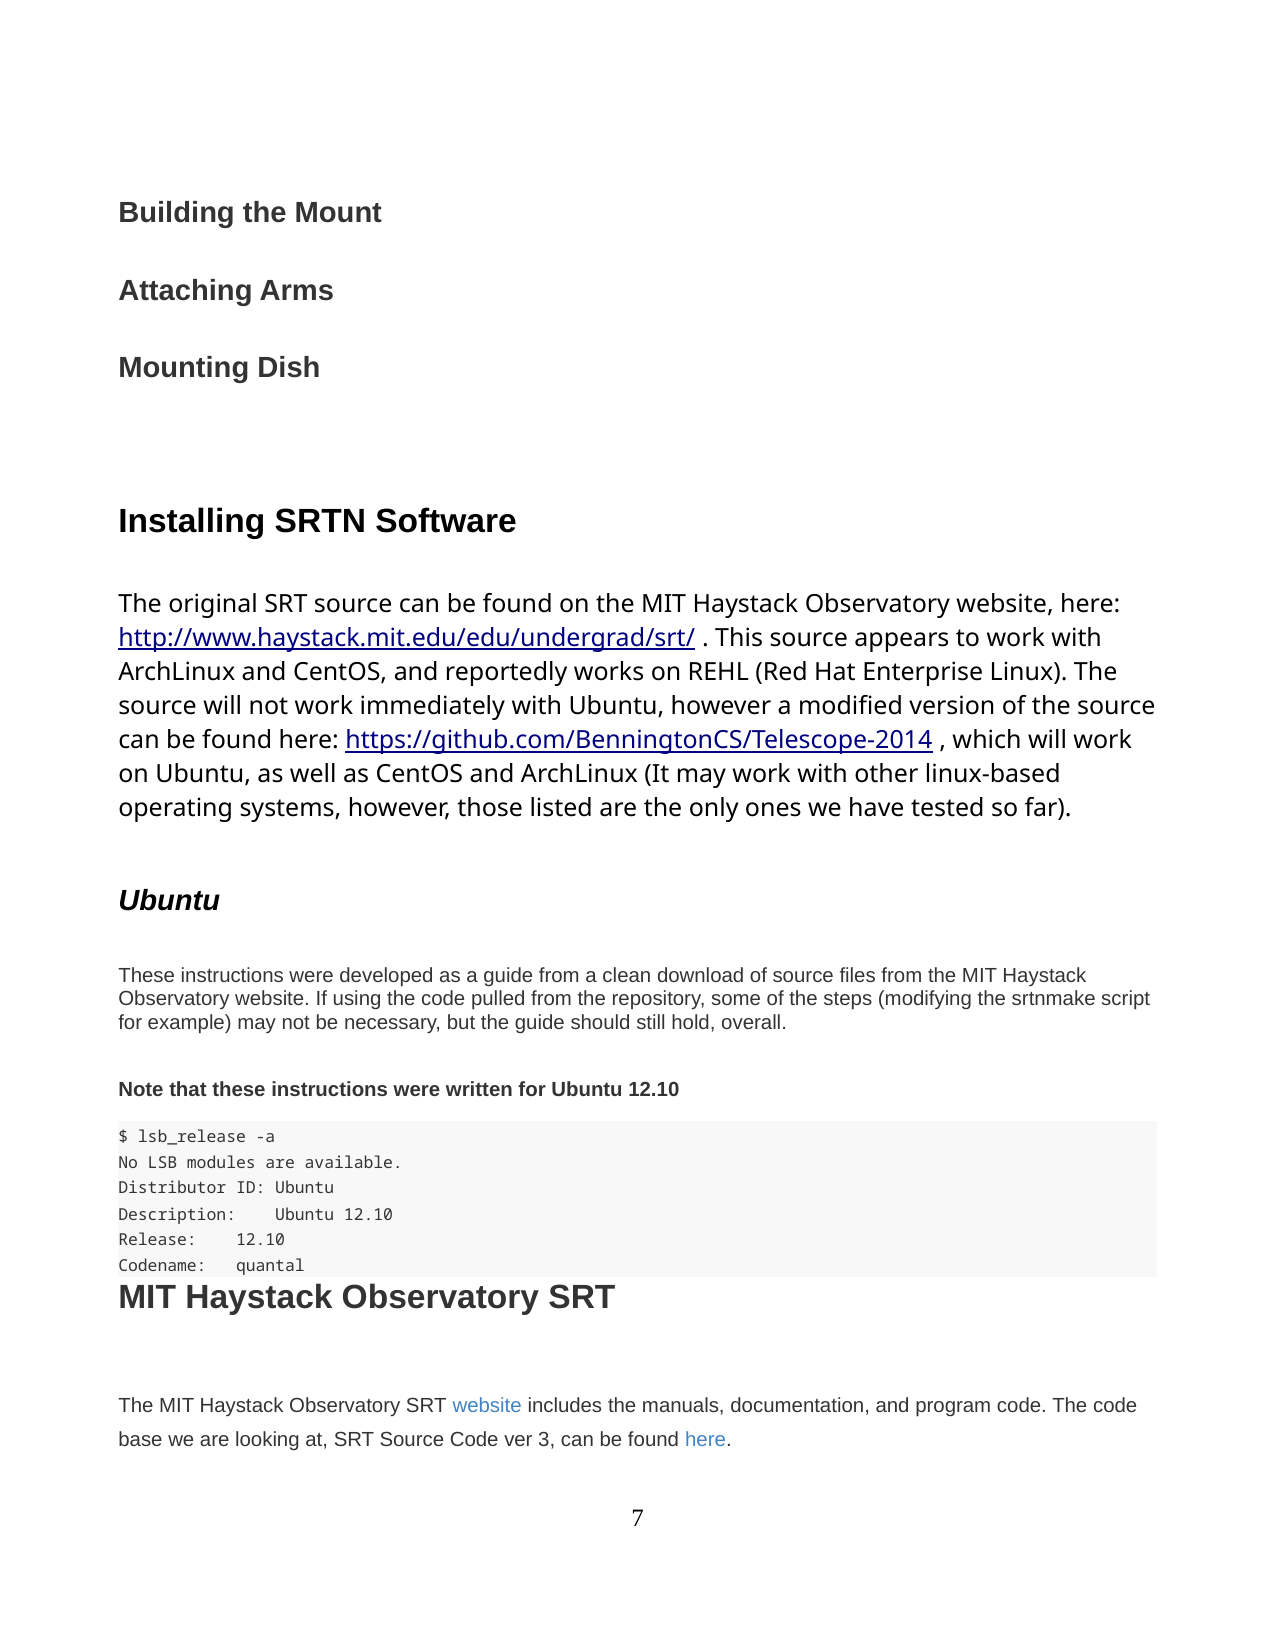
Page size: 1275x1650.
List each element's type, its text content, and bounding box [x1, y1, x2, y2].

subtitle Ubuntu [118, 883, 1157, 917]
subtitle MIT Haystack Observatory SRT [118, 1277, 1157, 1315]
text Note that these instructions were written for Ubuntu 12.10 [118, 1066, 1157, 1101]
text No LSB modules are available. [118, 1147, 1157, 1173]
text The original SRT source can be found on the MIT Haystack Observatory website, here: http://www.haystack.mit.edu/edu/undergrad/srt/ . This source appears to work with ArchLinux and CentOS, and reportedly works on REHL (Red Hat Enterprise Linux). The source will not work immediately with Ubuntu, however a modified version of the source can be found here: https://github.com/BenningtonCS/Telescope-2014 , which will work on Ubuntu, as well as CentOS and ArchLinux (It may work with other linux-based operating systems, however, those listed are the only ones we have tested so far). [118, 586, 1157, 824]
text These instructions were developed as a guide from a clean download of source files from the MIT Haystack Observatory website. If using the code pulled from the repository, some of the steps (modifying the srtnmake script for example) may not be necessary, but the guide should still hold, overall. [118, 963, 1157, 1033]
text Codename: quantal [118, 1251, 1157, 1277]
text The MIT Haystack Observatory SRT website includes the manuals, documentation, and program code. The code base we are looking at, SRT Source Code ver 3, can be found here. [118, 1383, 1157, 1451]
text Description: Ubuntu 12.10 [118, 1199, 1157, 1225]
text Release: 12.10 [118, 1225, 1157, 1251]
text Distributor ID: Ubuntu [118, 1173, 1157, 1199]
subtitle Building the Mount [118, 196, 1157, 229]
text $ lsb_release -a [118, 1121, 1157, 1147]
subtitle Attaching Arms [118, 273, 1157, 306]
subtitle Mounting Dish [118, 350, 1157, 384]
subtitle Installing SRTN Software [118, 500, 1157, 539]
